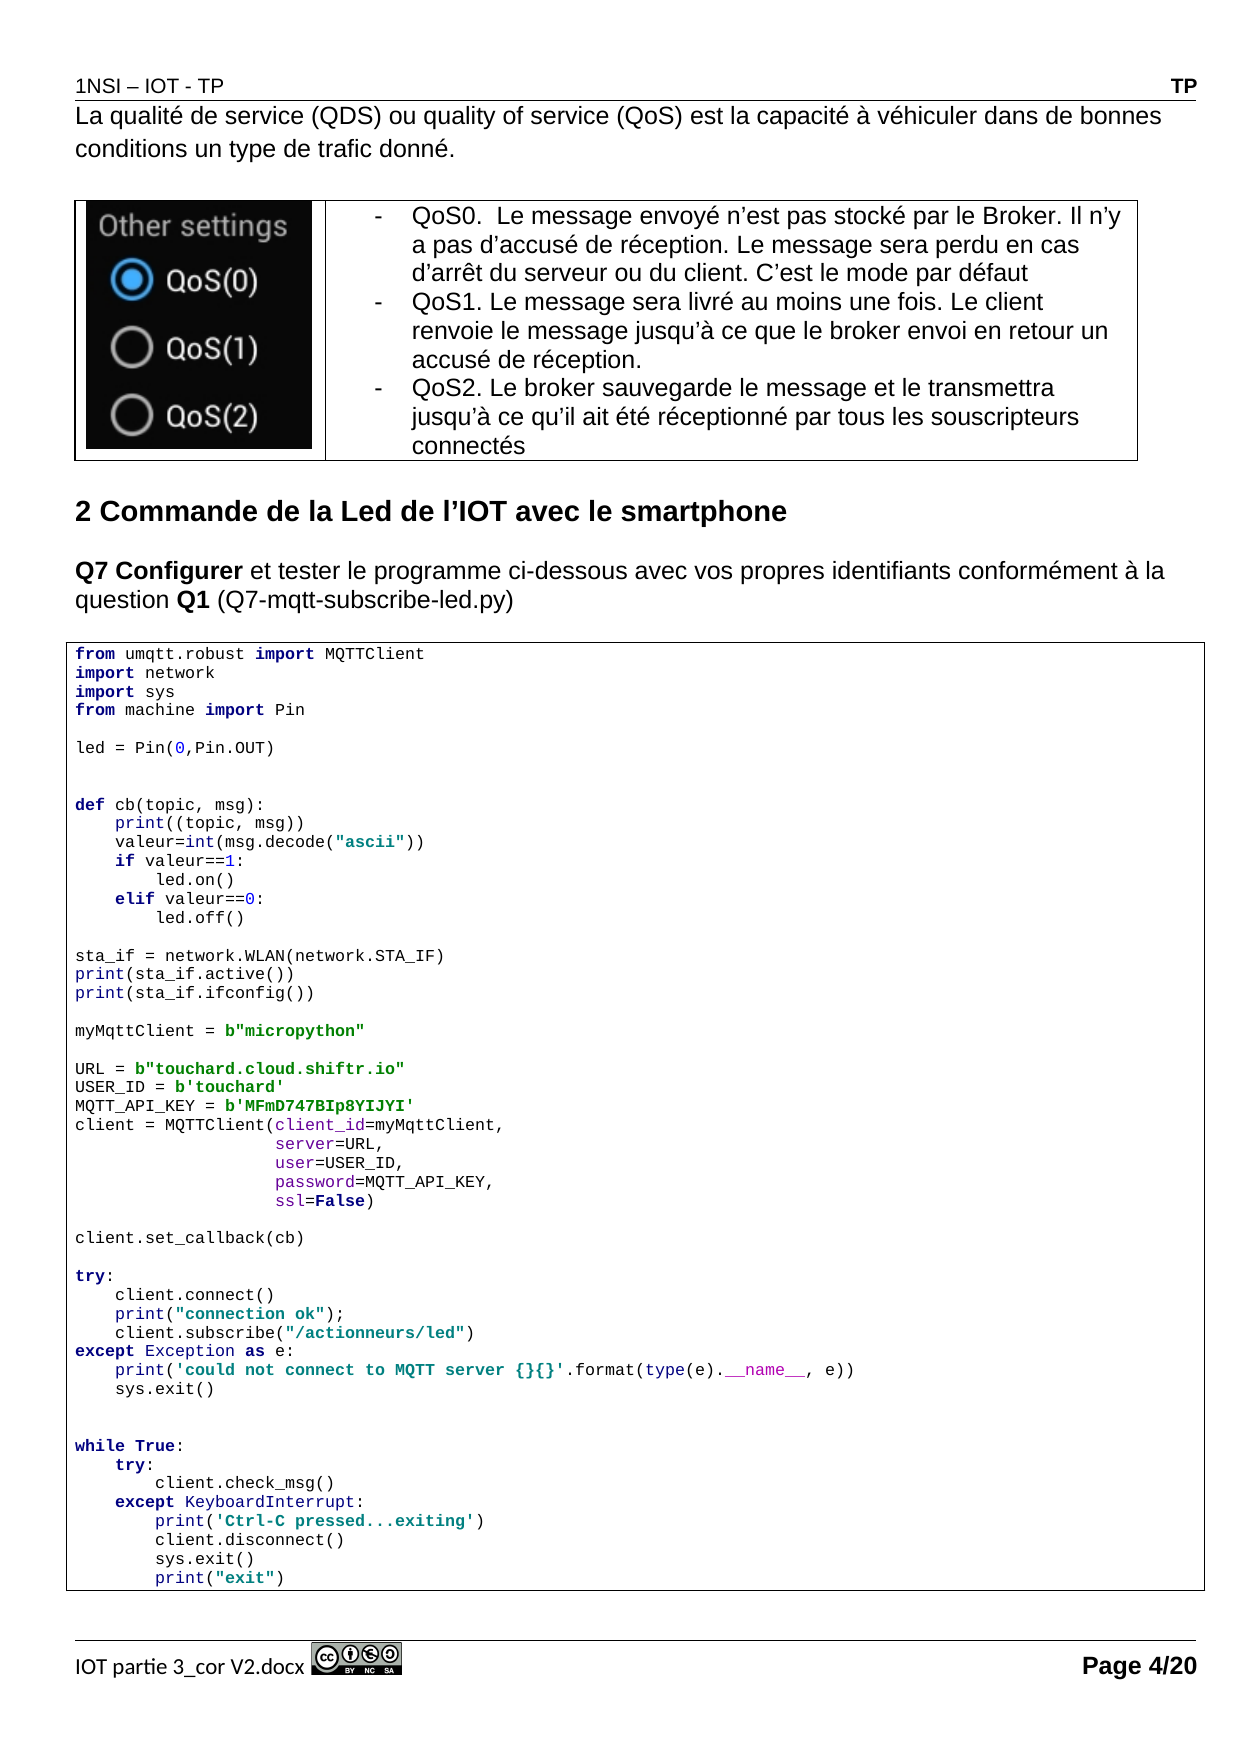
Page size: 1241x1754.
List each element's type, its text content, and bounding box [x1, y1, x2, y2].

table_header QoS0. Le message envoyé n’est pas stocké par le Broker. Il n’y a pas d’accusé de réception. Le message sera perdu en cas d’arrêt du serveur ou du client. C’est le mode par défaut QoS1. Le message sera livré au moins une fois. Le client renvoie le message jusqu’à ce que le broker envoi en retour un accusé de réception. QoS2. Le broker sauvegarde le message et le transmettra jusqu’à ce qu’il ait été réceptionné par tous les souscripteurs connectés [326, 201, 1137, 460]
text 2 Commande de la Led de l’IOT avec le smartphone [75, 494, 1196, 527]
text Q7 Configurer et tester le programme ci-dessous avec vos propres identifiants conformément à la question Q1 (Q7-mqtt-subscribe-led.py) [75, 556, 1196, 613]
text La qualité de service (QDS) ou quality of service (QoS) est la capacité à véhiculer dans de bonnes conditions un type de trafic donné. [75, 101, 1196, 163]
text from umqtt.robust import MQTTClient import network import sys from machine import Pin led = Pin(0,Pin.OUT) def cb(topic, msg): print((topic, msg)) valeur=int(msg.decode("ascii")) if valeur==1: led.on() elif valeur==0: led.off() sta_if = network.WLAN(network.STA_IF) print(sta_if.active()) print(sta_if.ifconfig()) myMqttClient = b"micropython" URL = b"touchard.cloud.shiftr.io" USER_ID = b'touchard' MQTT_API_KEY = b'MFmD747BIp8YIJYI' client = MQTTClient(client_id=myMqttClient, server=URL, user=USER_ID, password=MQTT_API_KEY, ssl=False) client.set_callback(cb) try: client.connect() print("connection ok"); client.subscribe("/actionneurs/led") except Exception as e: print('could not connect to MQTT server {}{}'.format(type(e).__name__, e)) sys.exit() while True: try: client.check_msg() except KeyboardInterrupt: print('Ctrl-C pressed...exiting') client.disconnect() sys.exit() print("exit") [67, 643, 1204, 1590]
picture [311, 1642, 402, 1675]
table_header [76, 201, 325, 460]
picture [86, 201, 312, 449]
